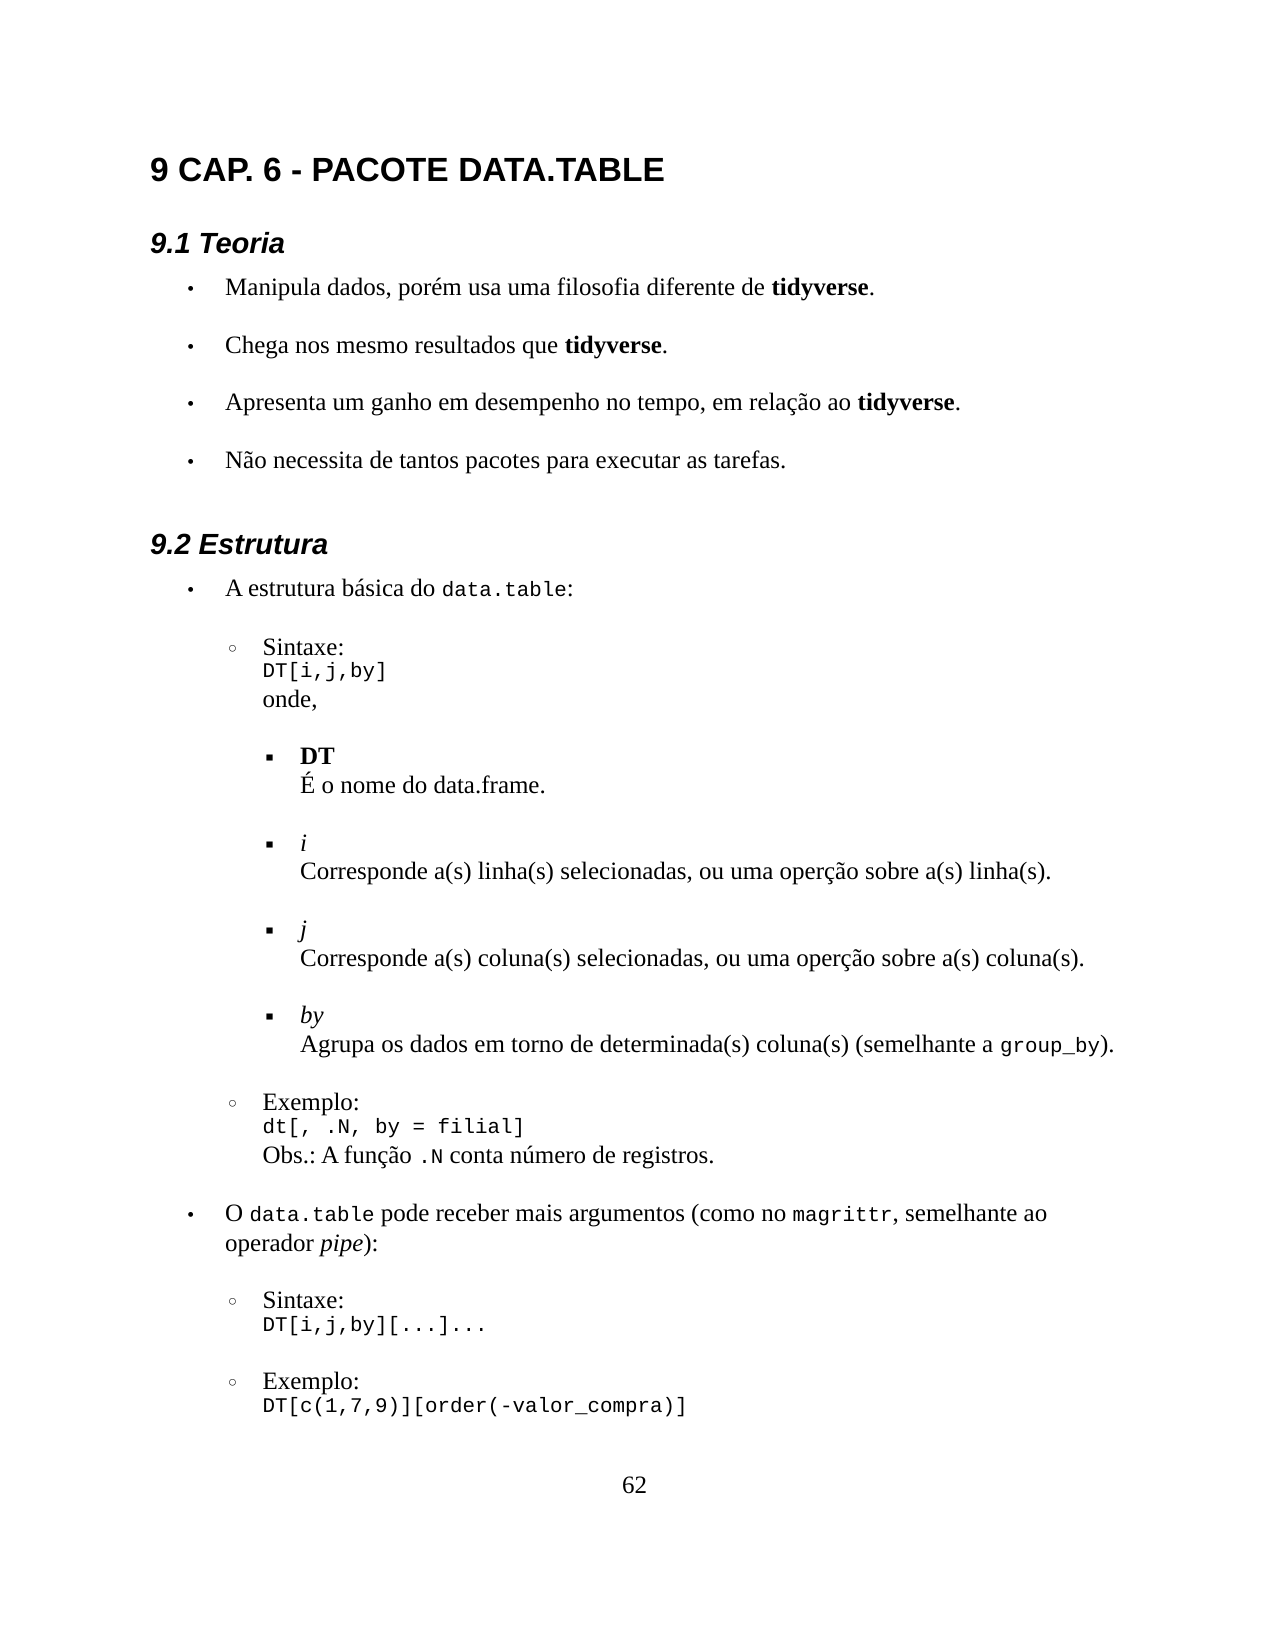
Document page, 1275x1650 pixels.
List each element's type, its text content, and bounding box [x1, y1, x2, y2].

list i Corresponde a(s) linha(s) selecionadas, ou uma operção sobre a(s) linha(s). [262, 828, 1125, 914]
list Não necessita de tantos pacotes para executar as tarefas. [187, 445, 1125, 502]
list Exemplo: dt[, .N, by = filial] Obs.: A função .N conta número de registros. [225, 1087, 1125, 1198]
list Exemplo: DT[c(1,7,9)][order(-valor_compra)] [225, 1366, 1125, 1419]
list Manipula dados, porém usa uma filosofia diferente de tidyverse. [187, 272, 1125, 330]
list Sintaxe: DT[i,j,by][...]... [225, 1285, 1125, 1366]
list Chega nos mesmo resultados que tidyverse. [187, 330, 1125, 387]
subtitle 9 CAP. 6 - PACOTE DATA.TABLE [150, 150, 1125, 189]
subtitle 9.1 Teoria [150, 226, 1125, 260]
list Sintaxe: DT[i,j,by] onde, [225, 632, 1125, 741]
list O data.table pode receber mais argumentos (como no magrittr, semelhante ao operador pipe): [187, 1198, 1125, 1285]
list by Agrupa os dados em torno de determinada(s) coluna(s) (semelhante a group_by). [262, 1000, 1125, 1087]
list Apresenta um ganho em desempenho no tempo, em relação ao tidyverse. [187, 387, 1125, 445]
list j Corresponde a(s) coluna(s) selecionadas, ou uma operção sobre a(s) coluna(s). [262, 914, 1125, 1000]
list A estrutura básica do data.table: [187, 573, 1125, 632]
subtitle 9.2 Estrutura [150, 527, 1125, 561]
list DT É o nome do data.frame. [262, 741, 1125, 828]
